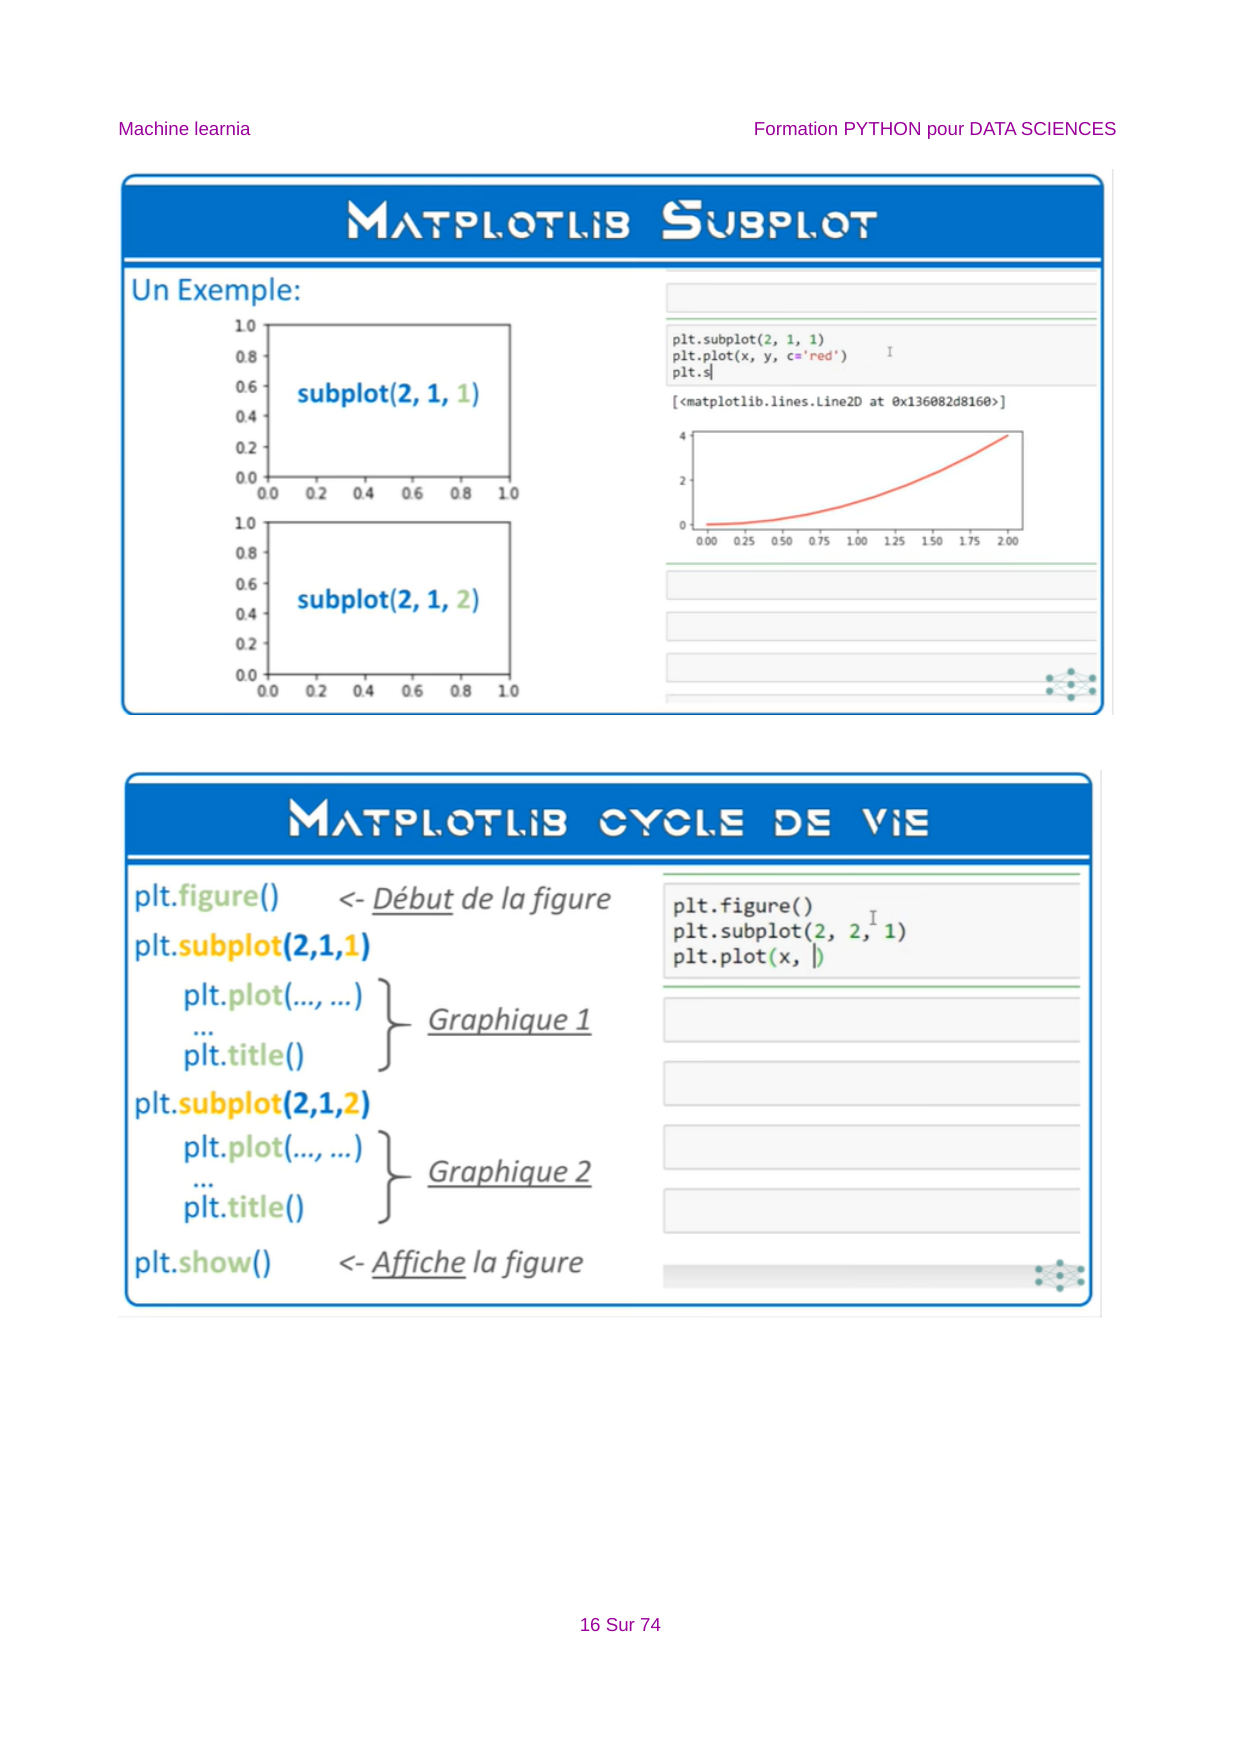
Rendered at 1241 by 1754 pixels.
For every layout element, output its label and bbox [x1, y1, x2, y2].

picture [118, 169, 1122, 715]
picture [118, 770, 1122, 1333]
